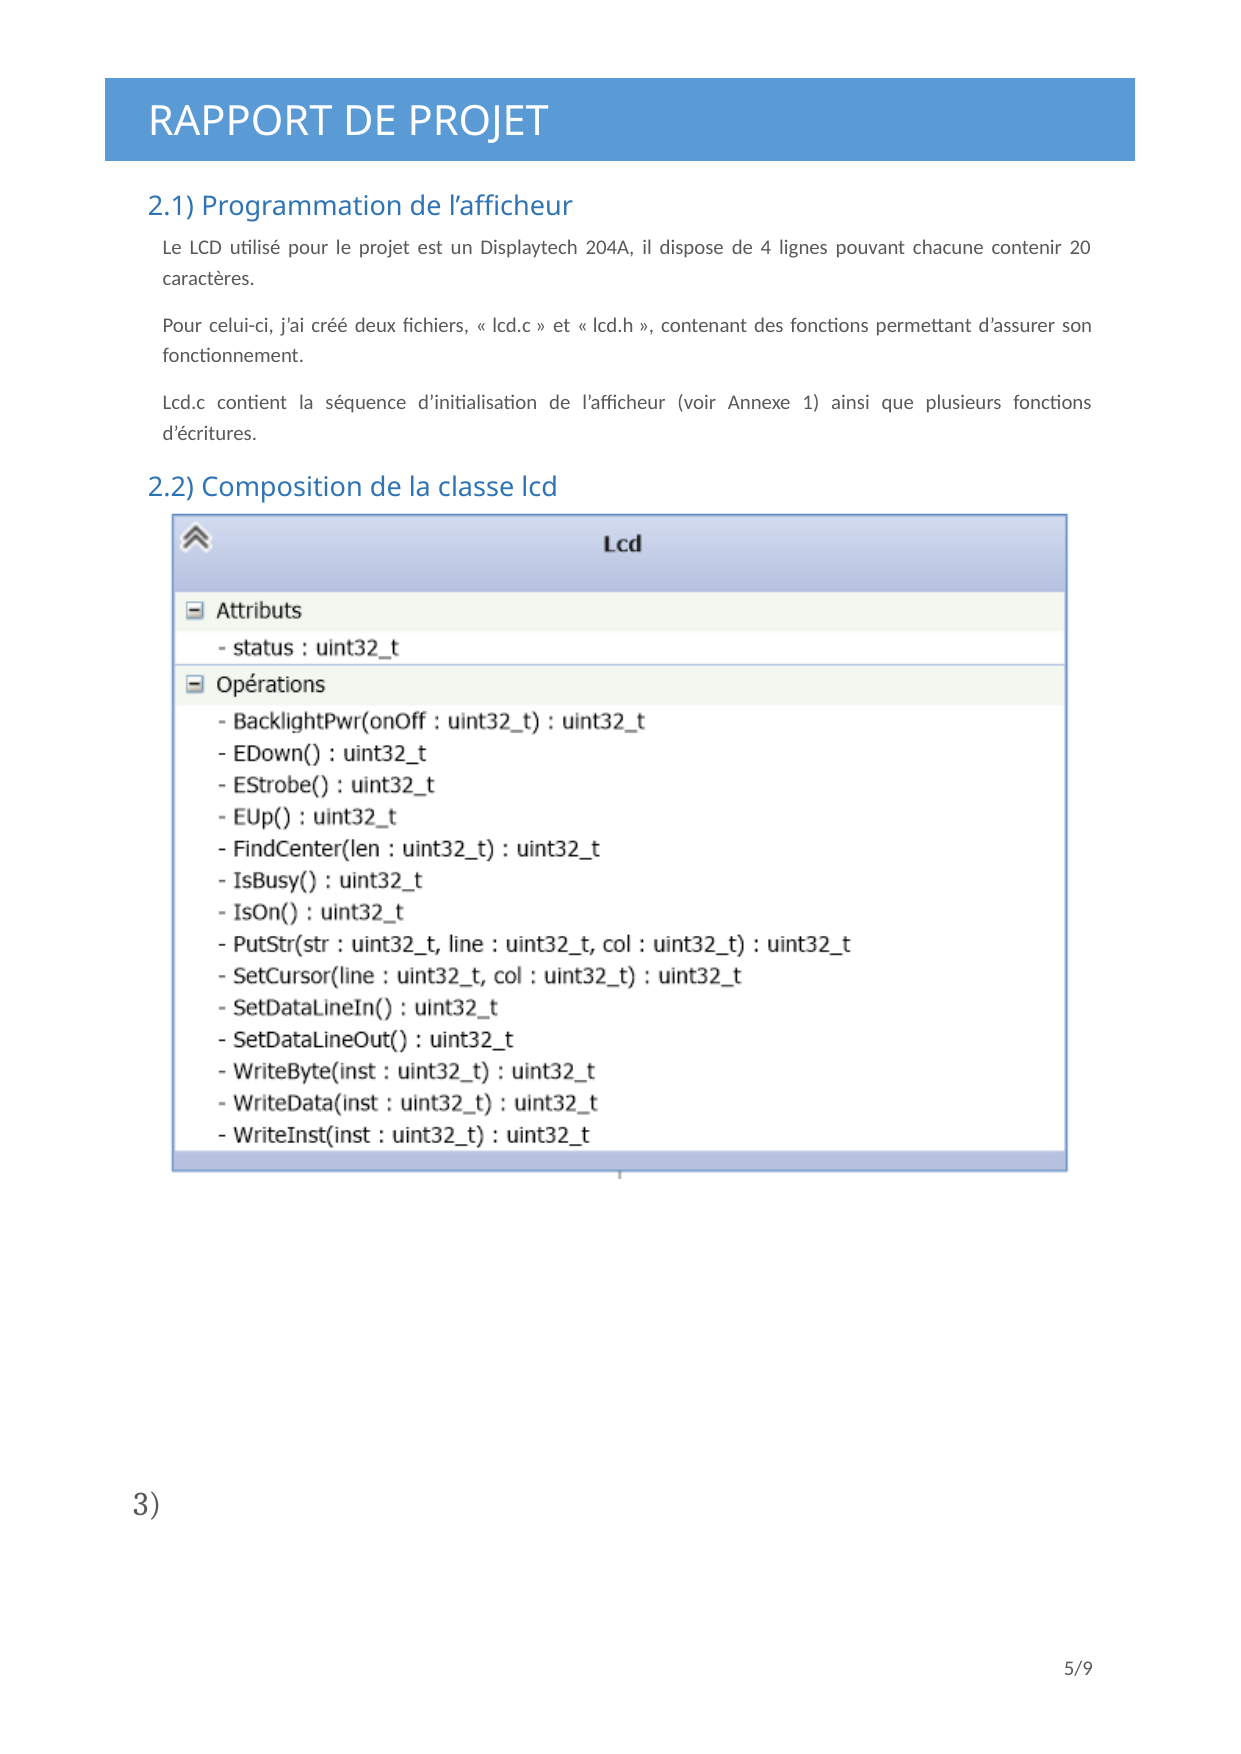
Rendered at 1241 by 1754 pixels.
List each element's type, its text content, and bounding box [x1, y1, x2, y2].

text Lcd.c contient la séquence d’initialisation de l’afficheur (voir Annexe 1) ainsi que plusieurs fonctions d’écritures. [148, 389, 1093, 445]
text Pour celui-ci, j’ai créé deux fichiers, « lcd.c » et « lcd.h », contenant des fonctions permettant d’assurer son fonctionnement. [148, 312, 1093, 368]
picture [167, 511, 1074, 1179]
picture [903, 161, 1115, 188]
subtitle 3) [133, 1486, 1093, 1524]
subtitle 2.1) Programmation de l’afficheur [148, 186, 1093, 223]
text Le LCD utilisé pour le projet est un Displaytech 204A, il dispose de 4 lignes pouvant chacune contenir 20 caractères. [148, 234, 1093, 290]
picture [903, 55, 1115, 78]
subtitle 2.2) Composition de la classe lcd [148, 467, 1093, 504]
